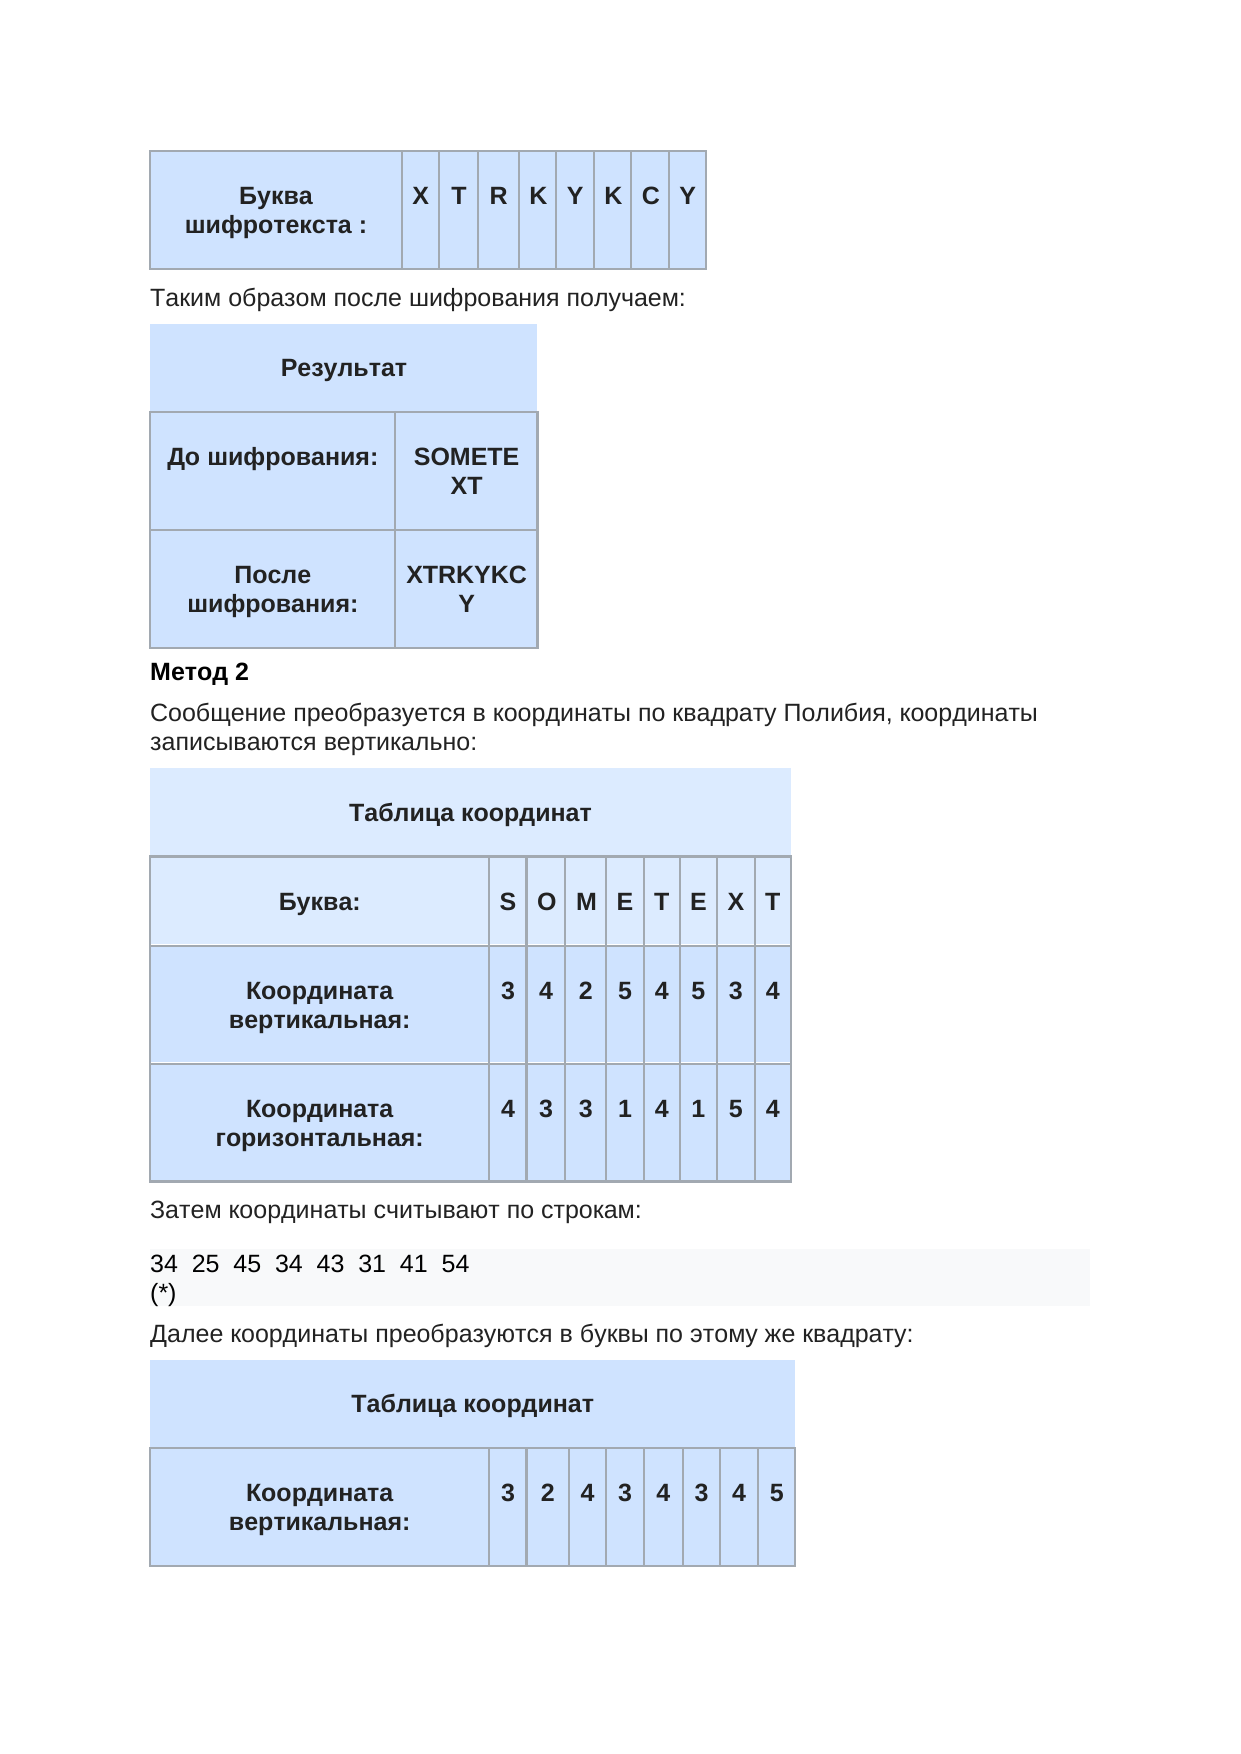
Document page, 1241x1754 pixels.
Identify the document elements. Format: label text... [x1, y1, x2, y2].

text Метод 2 [150, 657, 1090, 686]
table_cell E [607, 858, 643, 944]
text Далее координаты преобразуются в буквы по этому же квадрату: [150, 1319, 1090, 1347]
table_cell 5 [681, 947, 716, 1062]
table_cell R [479, 152, 518, 268]
table_cell До шифрования: [151, 413, 394, 529]
table_header Таблица координат [150, 1360, 795, 1447]
table_cell T [756, 858, 790, 944]
table_cell 5 [759, 1449, 794, 1565]
table_cell Координата вертикальная: [151, 1449, 488, 1565]
text Таким образом после шифрования получаем: [150, 282, 1090, 311]
table_cell 4 [490, 1065, 525, 1180]
table_cell K [595, 152, 630, 268]
table_cell X [718, 858, 754, 944]
table_cell 4 [645, 1065, 679, 1180]
table_cell 4 [645, 1449, 682, 1565]
table_cell Буква: [151, 858, 488, 944]
table_cell XTRKYKCY [396, 531, 536, 647]
table_cell 2 [566, 947, 605, 1062]
table_cell 4 [756, 947, 790, 1062]
table_cell K [520, 152, 555, 268]
table_cell Буква шифротекста : [151, 152, 401, 268]
table_cell S [490, 858, 525, 944]
table_cell C [632, 152, 668, 268]
text Затем координаты считывают по строкам: [150, 1195, 1090, 1224]
table_cell 5 [718, 1065, 754, 1180]
table_cell 1 [681, 1065, 716, 1180]
table_cell 4 [645, 947, 679, 1062]
table_cell Y [557, 152, 593, 268]
table_cell После шифрования: [151, 531, 394, 647]
table_cell 3 [684, 1449, 719, 1565]
table_cell 3 [490, 947, 525, 1062]
table_cell Координата горизонтальная: [151, 1065, 488, 1180]
table_cell 1 [607, 1065, 643, 1180]
table_cell 4 [570, 1449, 605, 1565]
table_cell 2 [528, 1449, 568, 1565]
table_cell Y [670, 152, 705, 268]
table_cell 3 [566, 1065, 605, 1180]
table_cell 3 [528, 1065, 564, 1180]
table_cell E [681, 858, 716, 944]
table_cell O [528, 858, 564, 944]
table_cell T [645, 858, 679, 944]
text 34 25 45 34 43 31 41 54 (*) [150, 1249, 1090, 1306]
table_header Таблица координат [150, 768, 791, 855]
table_header Результат [150, 324, 537, 411]
table_cell X [403, 152, 438, 268]
table_cell SOMETEXT [396, 413, 536, 529]
table_cell 4 [721, 1449, 757, 1565]
table_cell T [440, 152, 477, 268]
text Сообщение преобразуется в координаты по квадрату Полибия, координаты записываются вертикально: [150, 698, 1090, 756]
table_cell 3 [718, 947, 754, 1062]
table_cell 4 [756, 1065, 790, 1180]
table_cell 5 [607, 947, 643, 1062]
table_cell Координата вертикальная: [151, 947, 488, 1062]
table_cell 3 [490, 1449, 525, 1565]
table_cell 4 [528, 947, 564, 1062]
table_cell M [566, 858, 605, 944]
table_cell 3 [607, 1449, 643, 1565]
